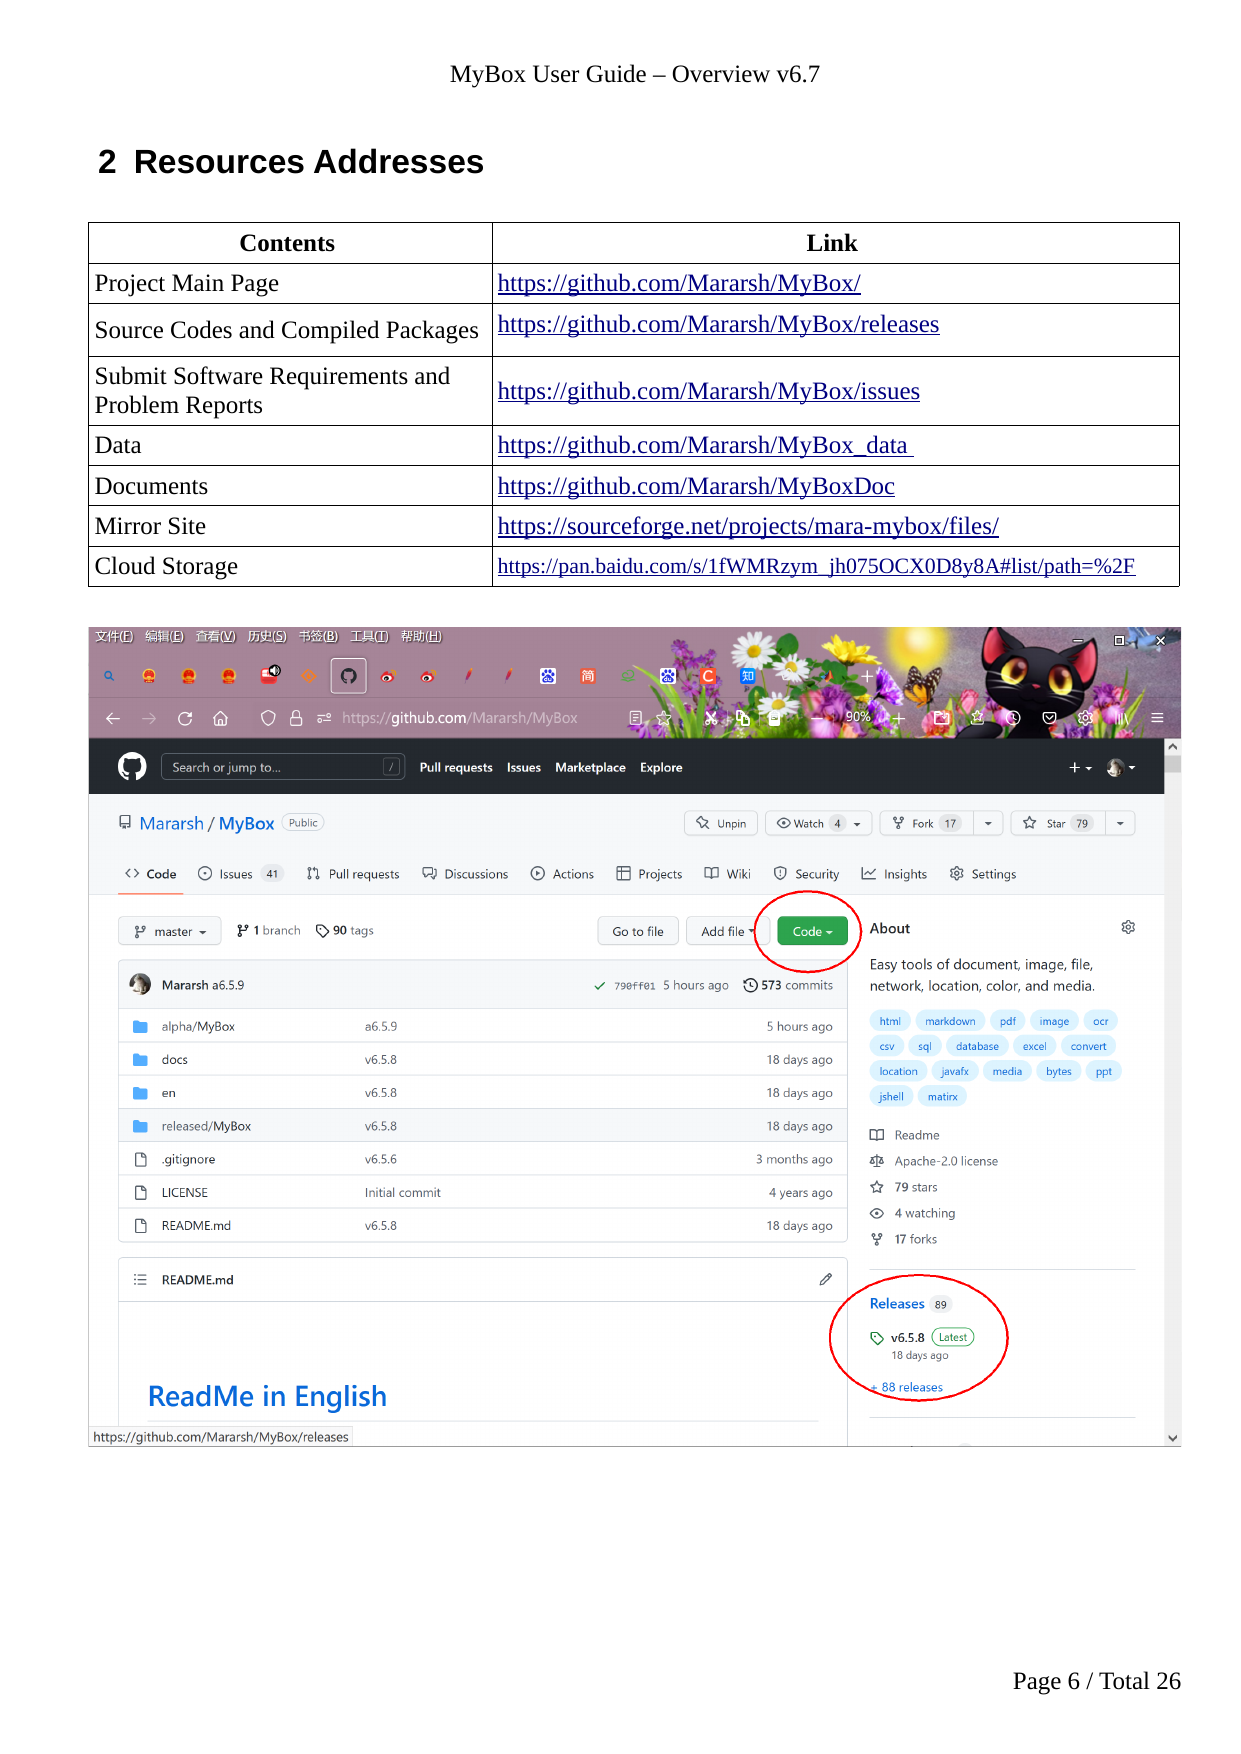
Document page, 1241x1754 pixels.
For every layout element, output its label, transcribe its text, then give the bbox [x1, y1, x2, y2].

table_cell https://github.com/Mararsh/MyBox/ [493, 264, 1179, 303]
table_cell https://github.com/Mararsh/MyBox/releases [493, 304, 1179, 356]
subtitle Resources Addresses [88, 142, 1181, 181]
table_cell Documents [89, 466, 492, 505]
table_header Link [493, 223, 1179, 262]
table_header Contents [89, 223, 492, 262]
table_cell https://sourceforge.net/projects/mara-mybox/files/ [493, 506, 1179, 546]
table_cell https://pan.baidu.com/s/1fWMRzym_jh075OCX0D8y8A#list/path=%2F [493, 547, 1179, 586]
table_cell https://github.com/Mararsh/MyBox/issues [493, 357, 1179, 425]
table_cell Cloud Storage [89, 547, 492, 586]
table_cell Data [89, 426, 492, 465]
table_cell Mirror Site [89, 506, 492, 546]
table_cell https://github.com/Mararsh/MyBox_data [493, 426, 1179, 465]
table_cell https://github.com/Mararsh/MyBoxDoc [493, 466, 1179, 505]
table_cell Project Main Page [89, 264, 492, 303]
table_cell Submit Software Requirements and Problem Reports [89, 357, 492, 425]
picture [88, 627, 1182, 1447]
table_cell Source Codes and Compiled Packages [89, 304, 492, 356]
